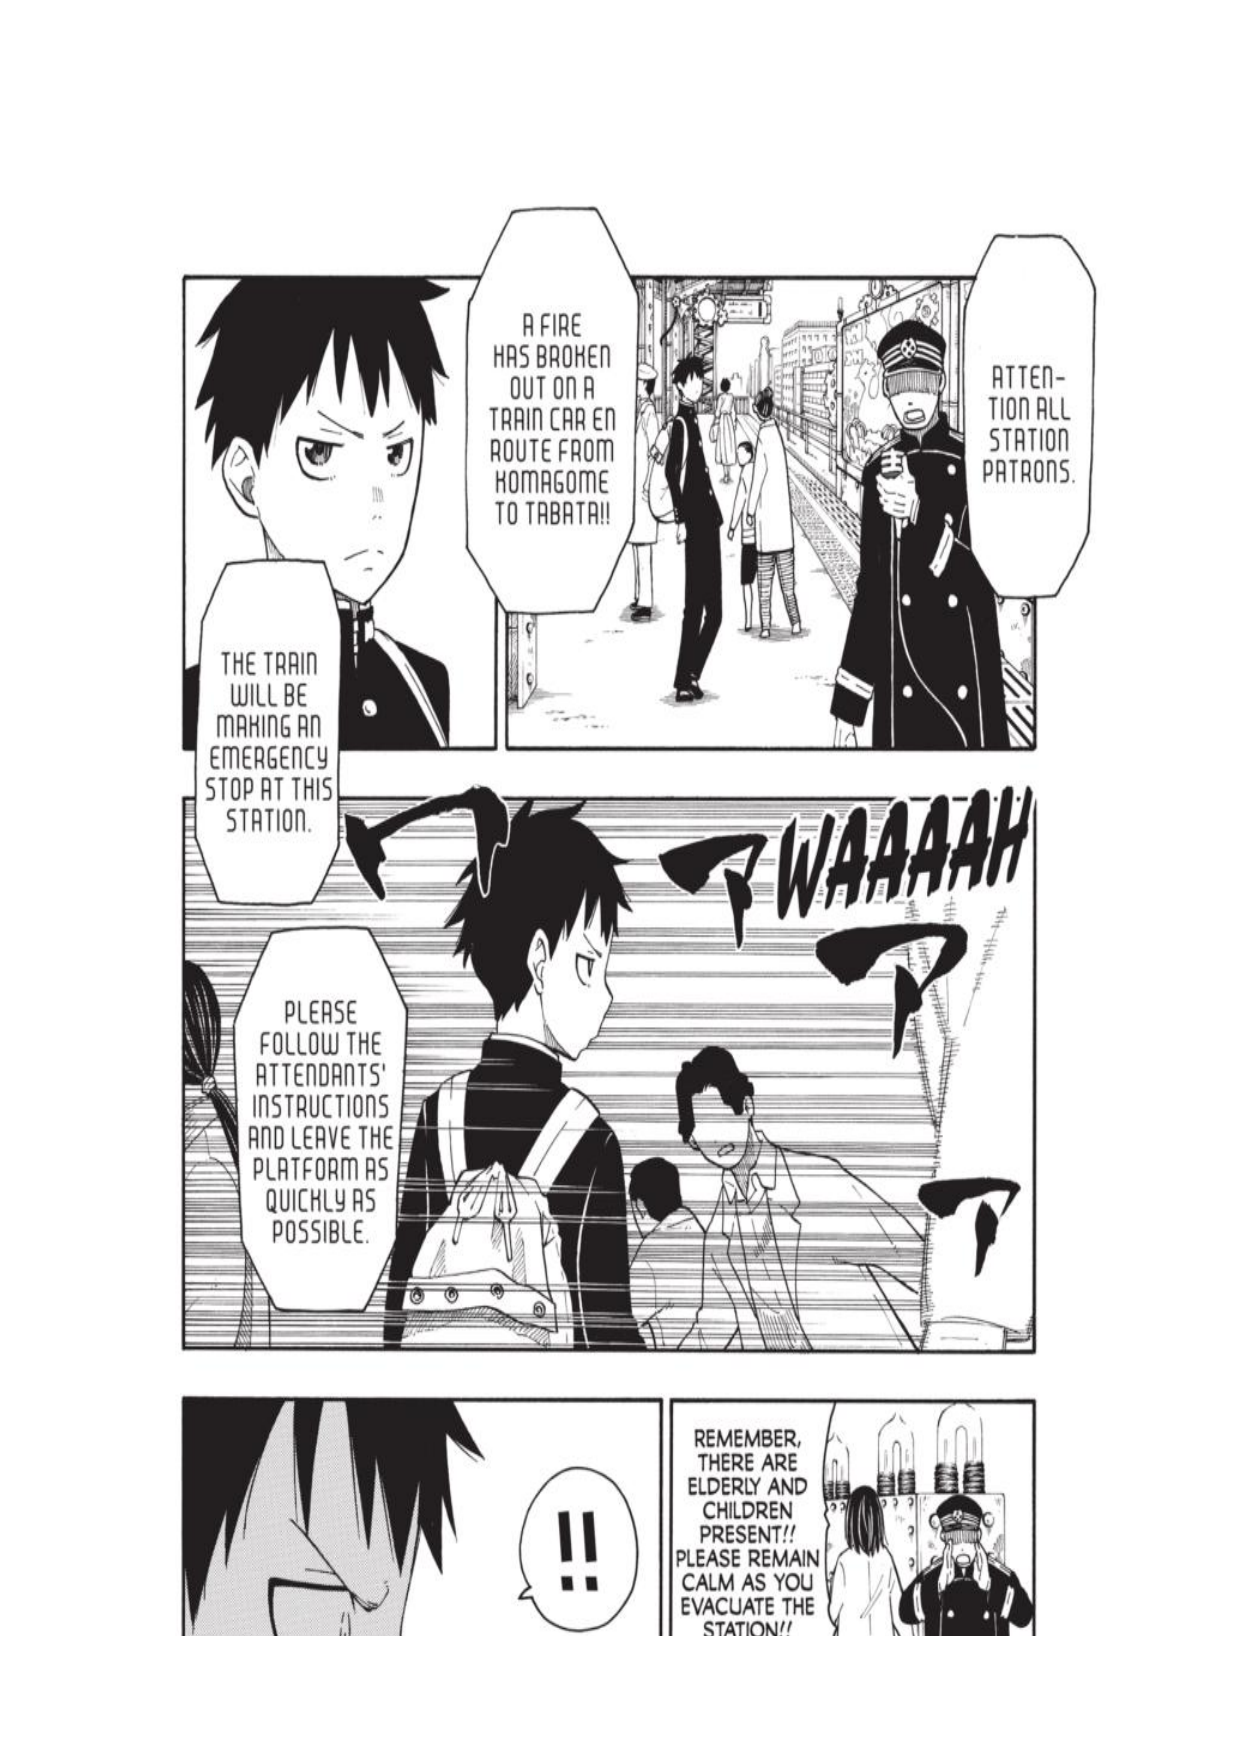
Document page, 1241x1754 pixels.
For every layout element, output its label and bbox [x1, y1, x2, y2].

picture [118, 118, 1137, 1636]
